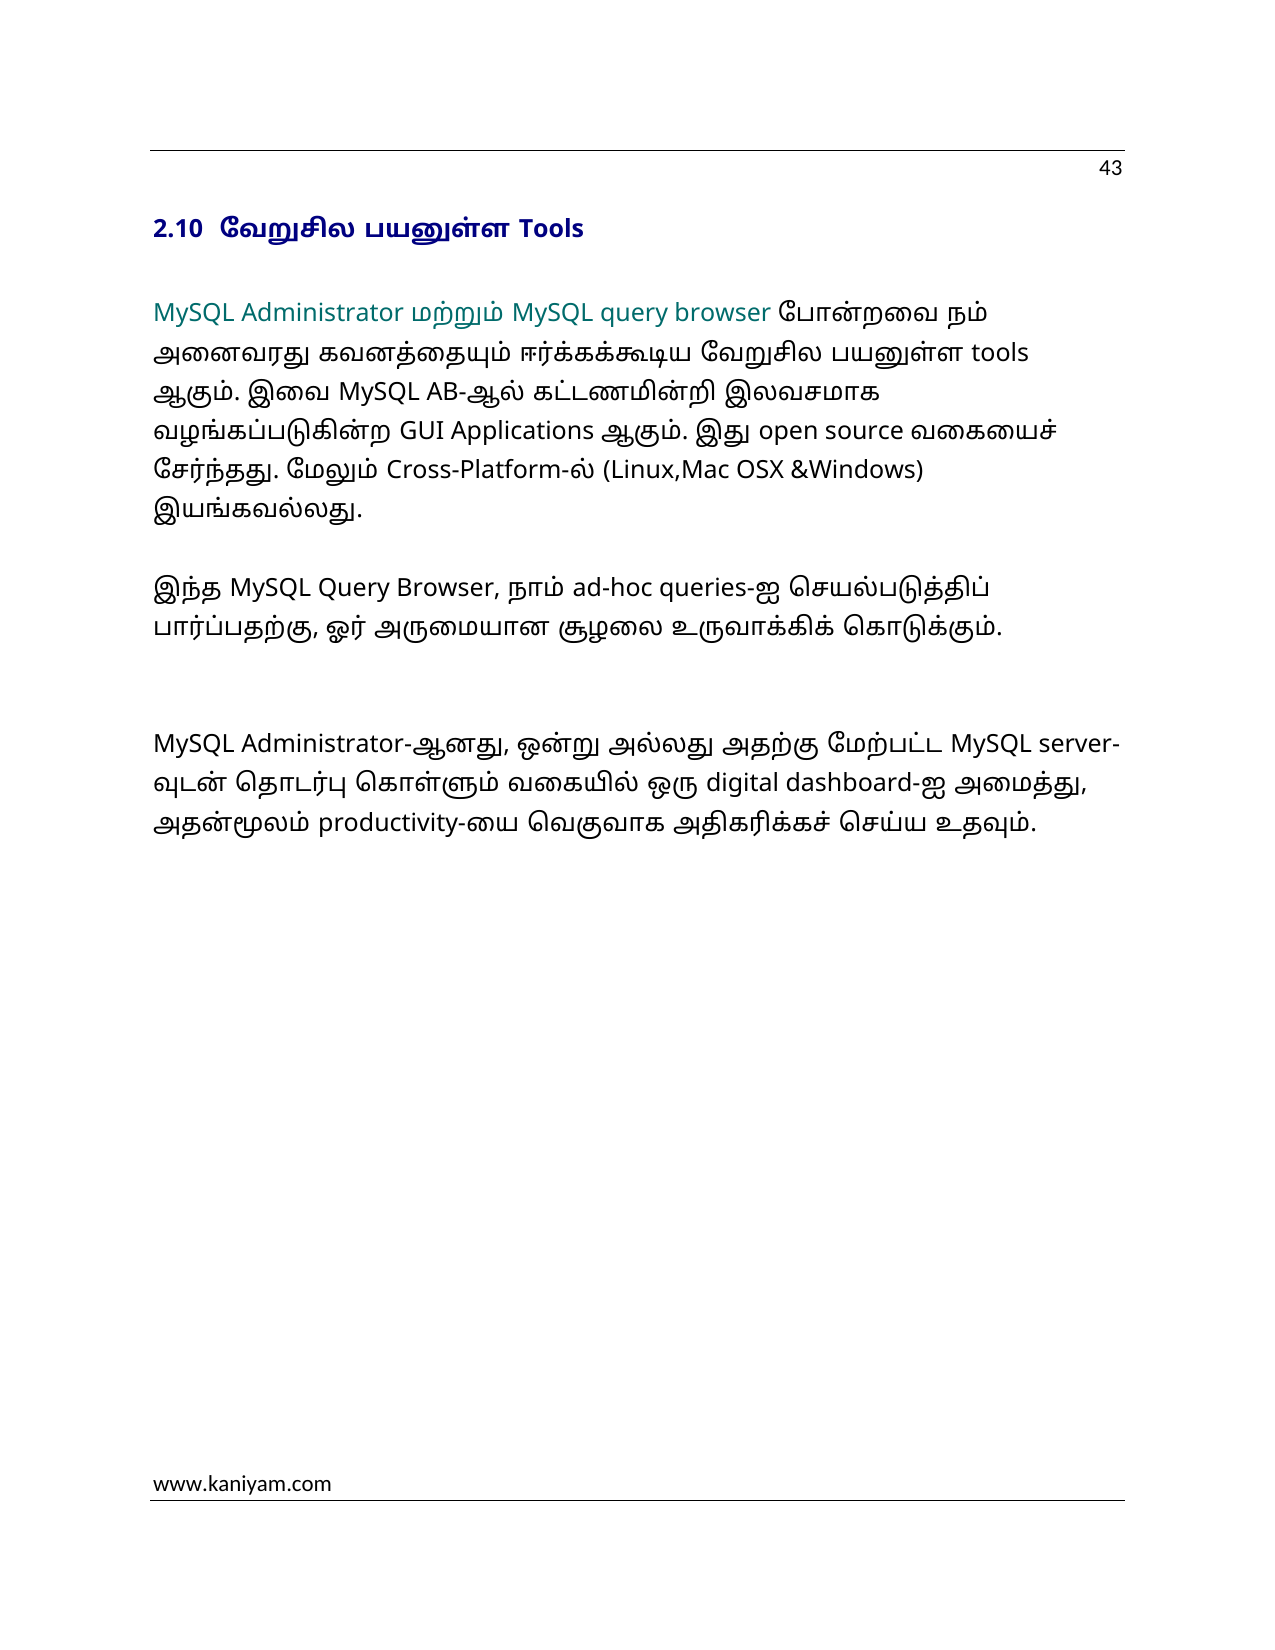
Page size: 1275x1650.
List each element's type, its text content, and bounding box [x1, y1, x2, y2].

subtitle வேறுசில பயனுள்ள Tools [153, 211, 1122, 244]
text MySQL Administrator-ஆனது, ஒன்று அல்லது அதற்கு மேற்பட்ட MySQL server-வுடன் தொடர்பு கொள்ளும் வகையில் ஒரு digital dashboard-ஐ அமைத்து, அதன்மூலம் productivity-யை வெகுவாக அதிகரிக்கச் செய்ய உதவும். [153, 687, 1122, 838]
text MySQL Administrator மற்றும் MySQL query browser போன்றவை நம் அனைவரது கவனத்தையும் ஈர்க்கக்கூடிய வேறுசில பயனுள்ள tools ஆகும். இவை MySQL AB-ஆல் கட்டணமின்றி இலவசமாக வழங்கப்படுகின்ற GUI Applications ஆகும். இது open source வகையைச் சேர்ந்தது. மேலும் Cross-Platform-ல் (Linux,Mac OSX &Windows) இயங்கவல்லது. இந்த MySQL Query Browser, நாம் ad-hoc queries-ஐ செயல்படுத்திப் பார்ப்பதற்கு, ஓர் அருமையான சூழலை உருவாக்கிக் கொடுக்கும். [153, 256, 1122, 682]
